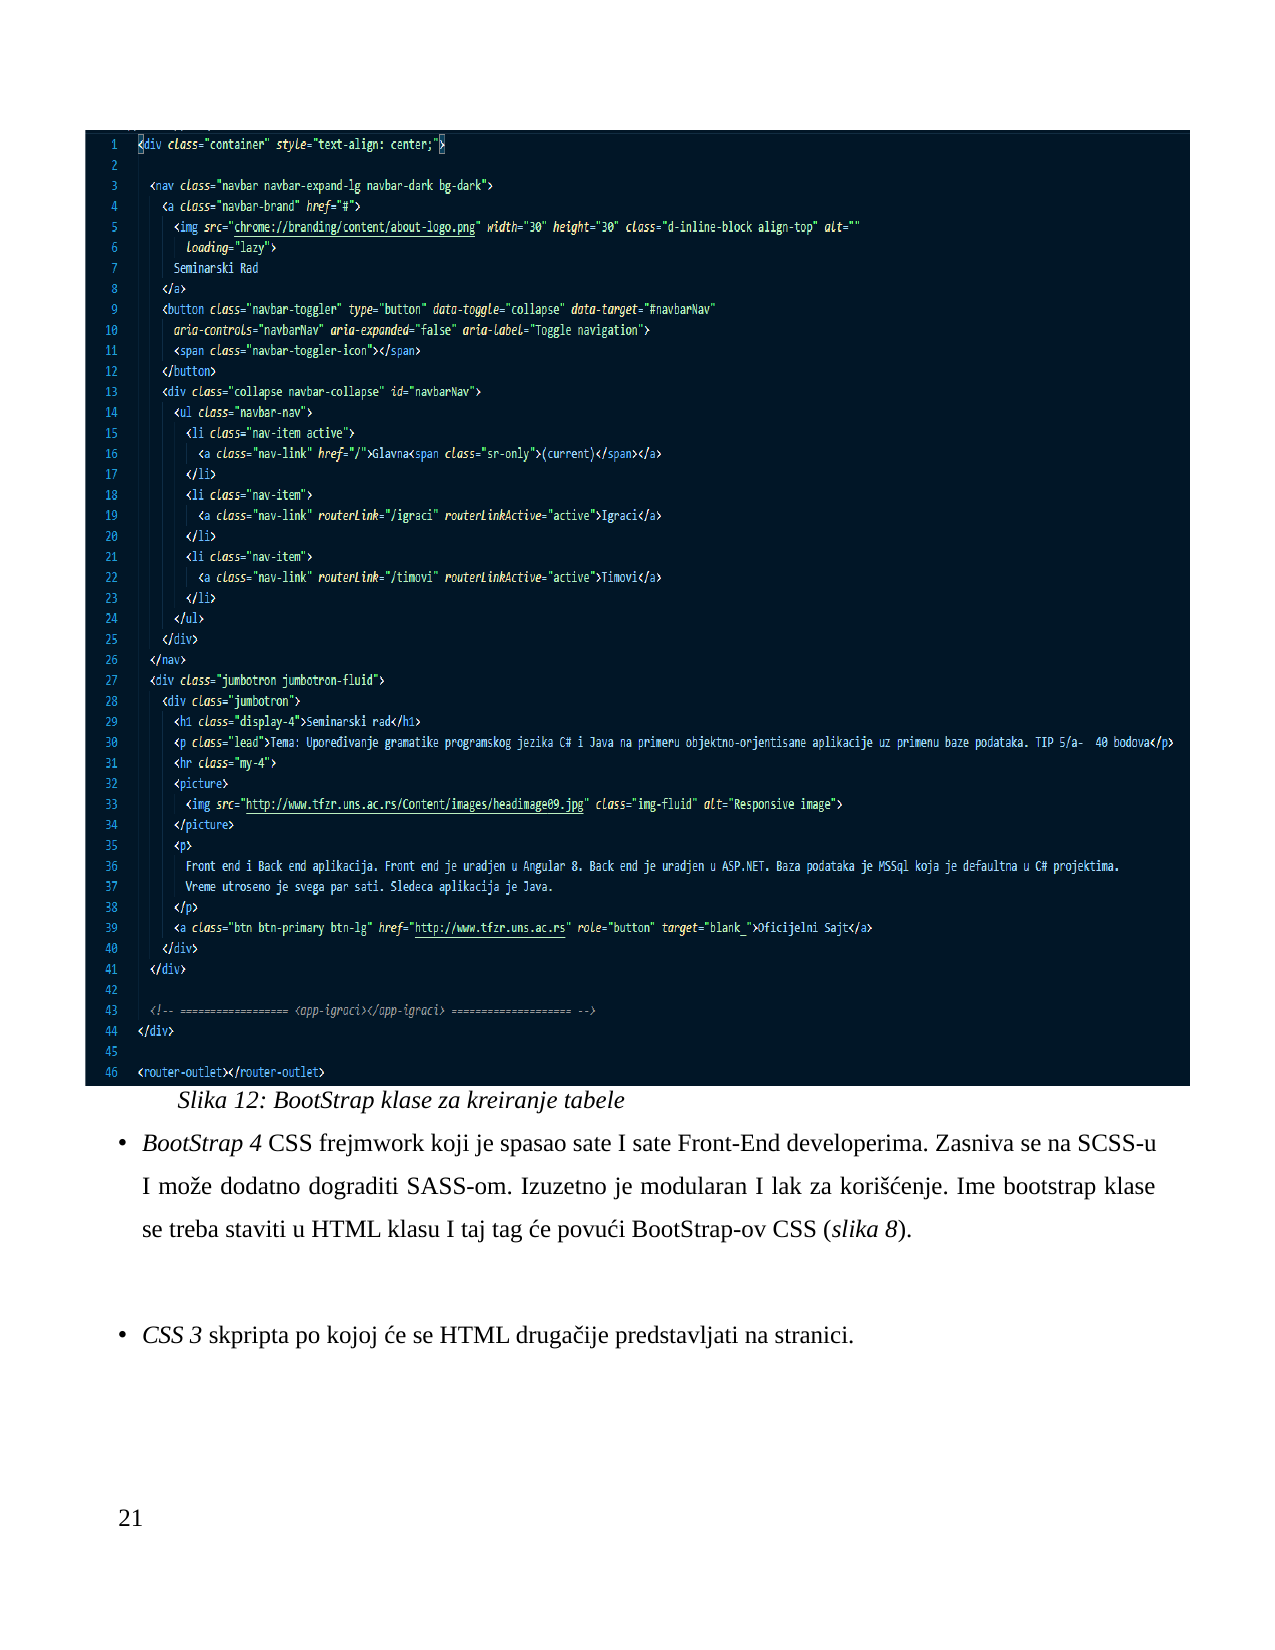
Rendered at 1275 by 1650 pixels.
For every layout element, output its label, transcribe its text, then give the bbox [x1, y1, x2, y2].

picture [85, 130, 1190, 1086]
list [118, 118, 1157, 130]
list BootStrap 4 CSS frejmwork koji je spasao sate I sate Front-End developerima. Zasniva se na SCSS-u I može dodatno dograditi SASS-om. Izuzetno je modularan I lak za korišćenje. Ime bootstrap klase se treba staviti u HTML klasu I taj tag će povući BootStrap-ov CSS (slika 8). [118, 1086, 1157, 1243]
list Slika 12: BootStrap klase za kreiranje tabele [177, 1086, 1098, 1114]
list CSS 3 skpripta po kojoj će se HTML drugačije predstavljati na stranici. [118, 1320, 1157, 1348]
